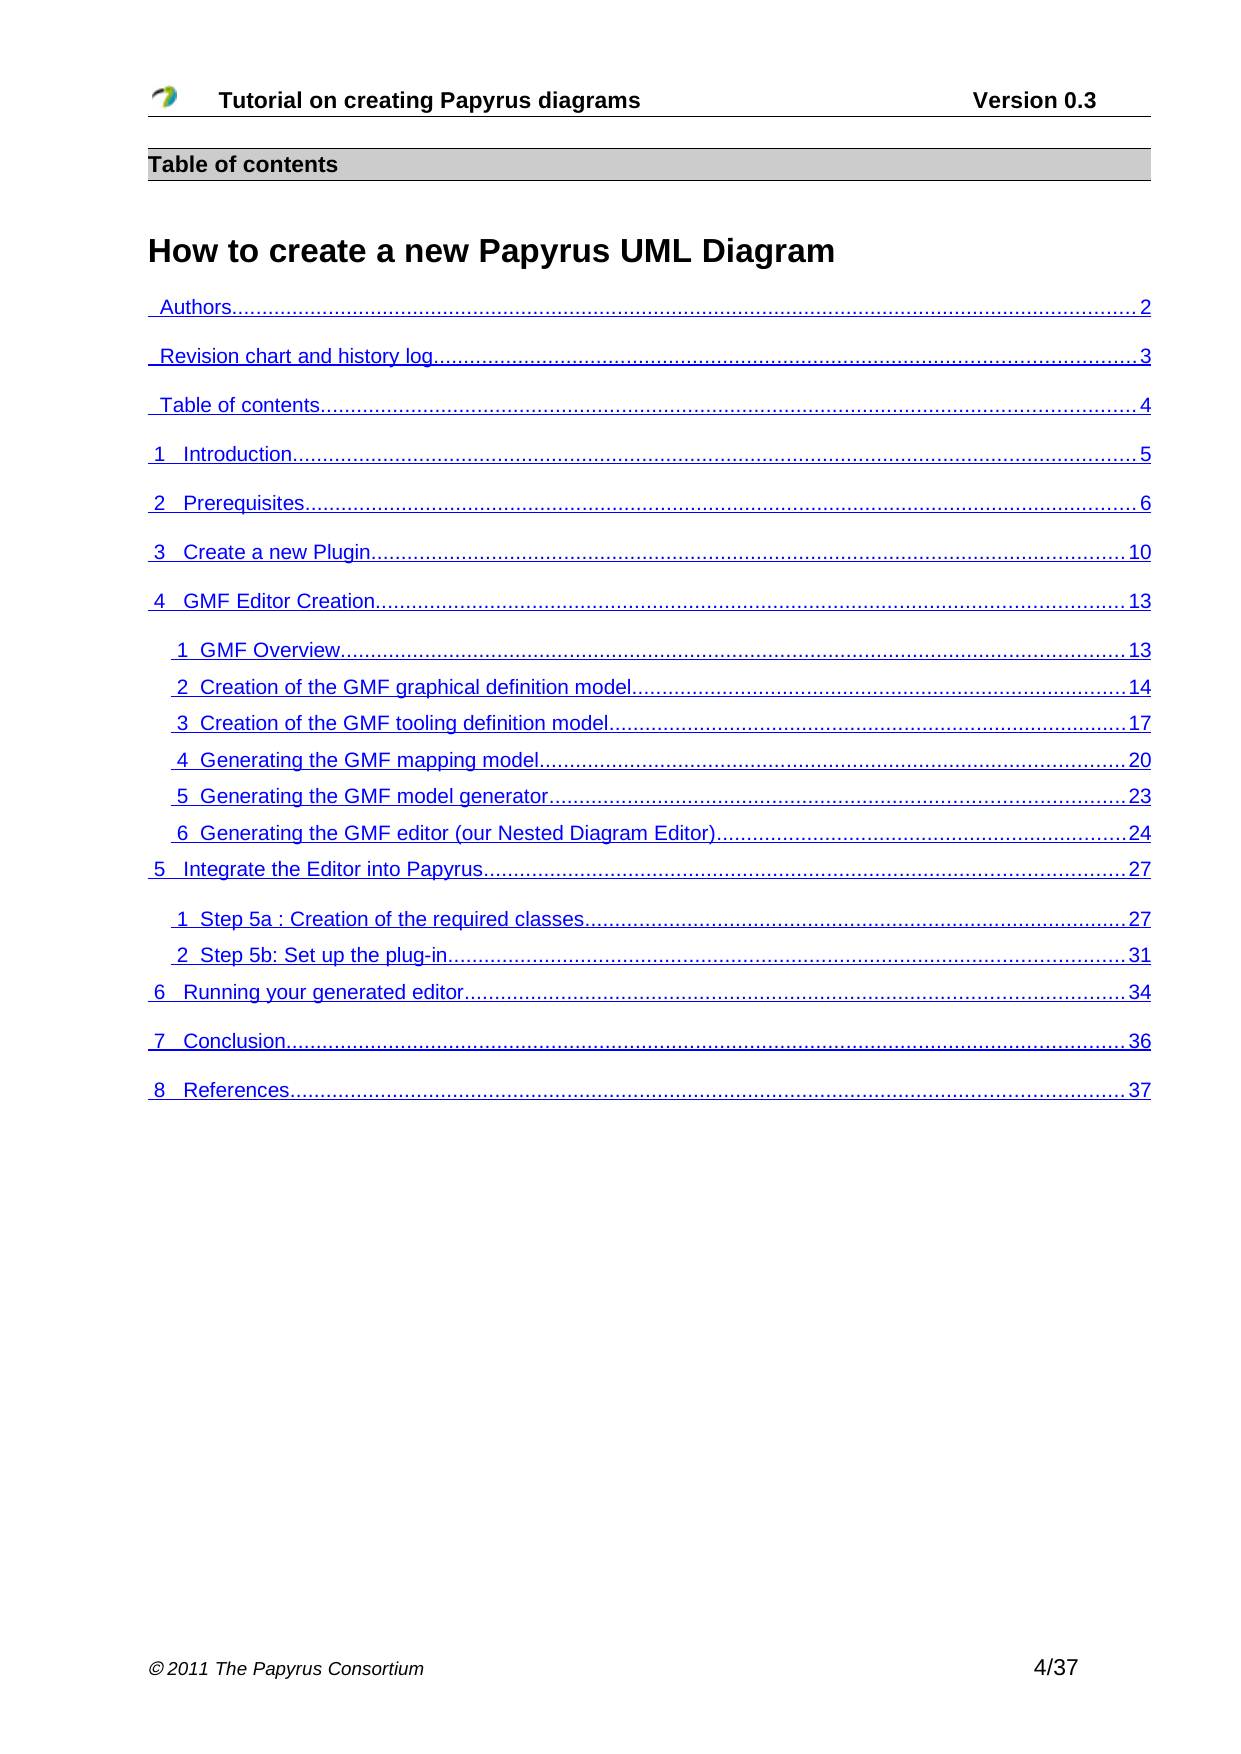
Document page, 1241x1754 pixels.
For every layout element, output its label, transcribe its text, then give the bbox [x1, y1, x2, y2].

text 2 Creation of the GMF graphical definition model 14 [171, 674, 1151, 696]
text 5 Generating the GMF model generator 23 [171, 784, 1151, 805]
text Revision chart and history log 3 [148, 344, 1151, 364]
text 2 Prerequisites 6 [148, 491, 1151, 512]
text 7 Conclusion 36 [148, 1029, 1151, 1049]
text 1 GMF Overview 13 [171, 638, 1151, 659]
text 6 Generating the GMF editor (our Nested Diagram Editor) 24 [171, 821, 1151, 842]
text 6 Running your generated editor 34 [148, 979, 1151, 1001]
text Authors 2 [148, 294, 1151, 316]
text 4 GMF Editor Creation 13 [148, 589, 1151, 610]
subtitle How to create a new Papyrus UML Diagram [148, 231, 1151, 269]
text 3 Creation of the GMF tooling definition model 17 [171, 711, 1151, 732]
subtitle Table of contents [148, 149, 1151, 180]
text 5 Integrate the Editor into Papyrus 27 [148, 857, 1151, 878]
text 1 Introduction 5 [148, 442, 1151, 463]
text 4 Generating the GMF mapping model 20 [171, 748, 1151, 769]
picture [152, 84, 177, 110]
text 2 Step 5b: Set up the plug-in 31 [171, 943, 1151, 964]
text 8 References 37 [148, 1078, 1151, 1099]
text 1 Step 5a : Creation of the required classes 27 [171, 906, 1151, 927]
text Table of contents 4 [148, 393, 1151, 414]
text 3 Create a new Plugin 10 [148, 540, 1151, 561]
